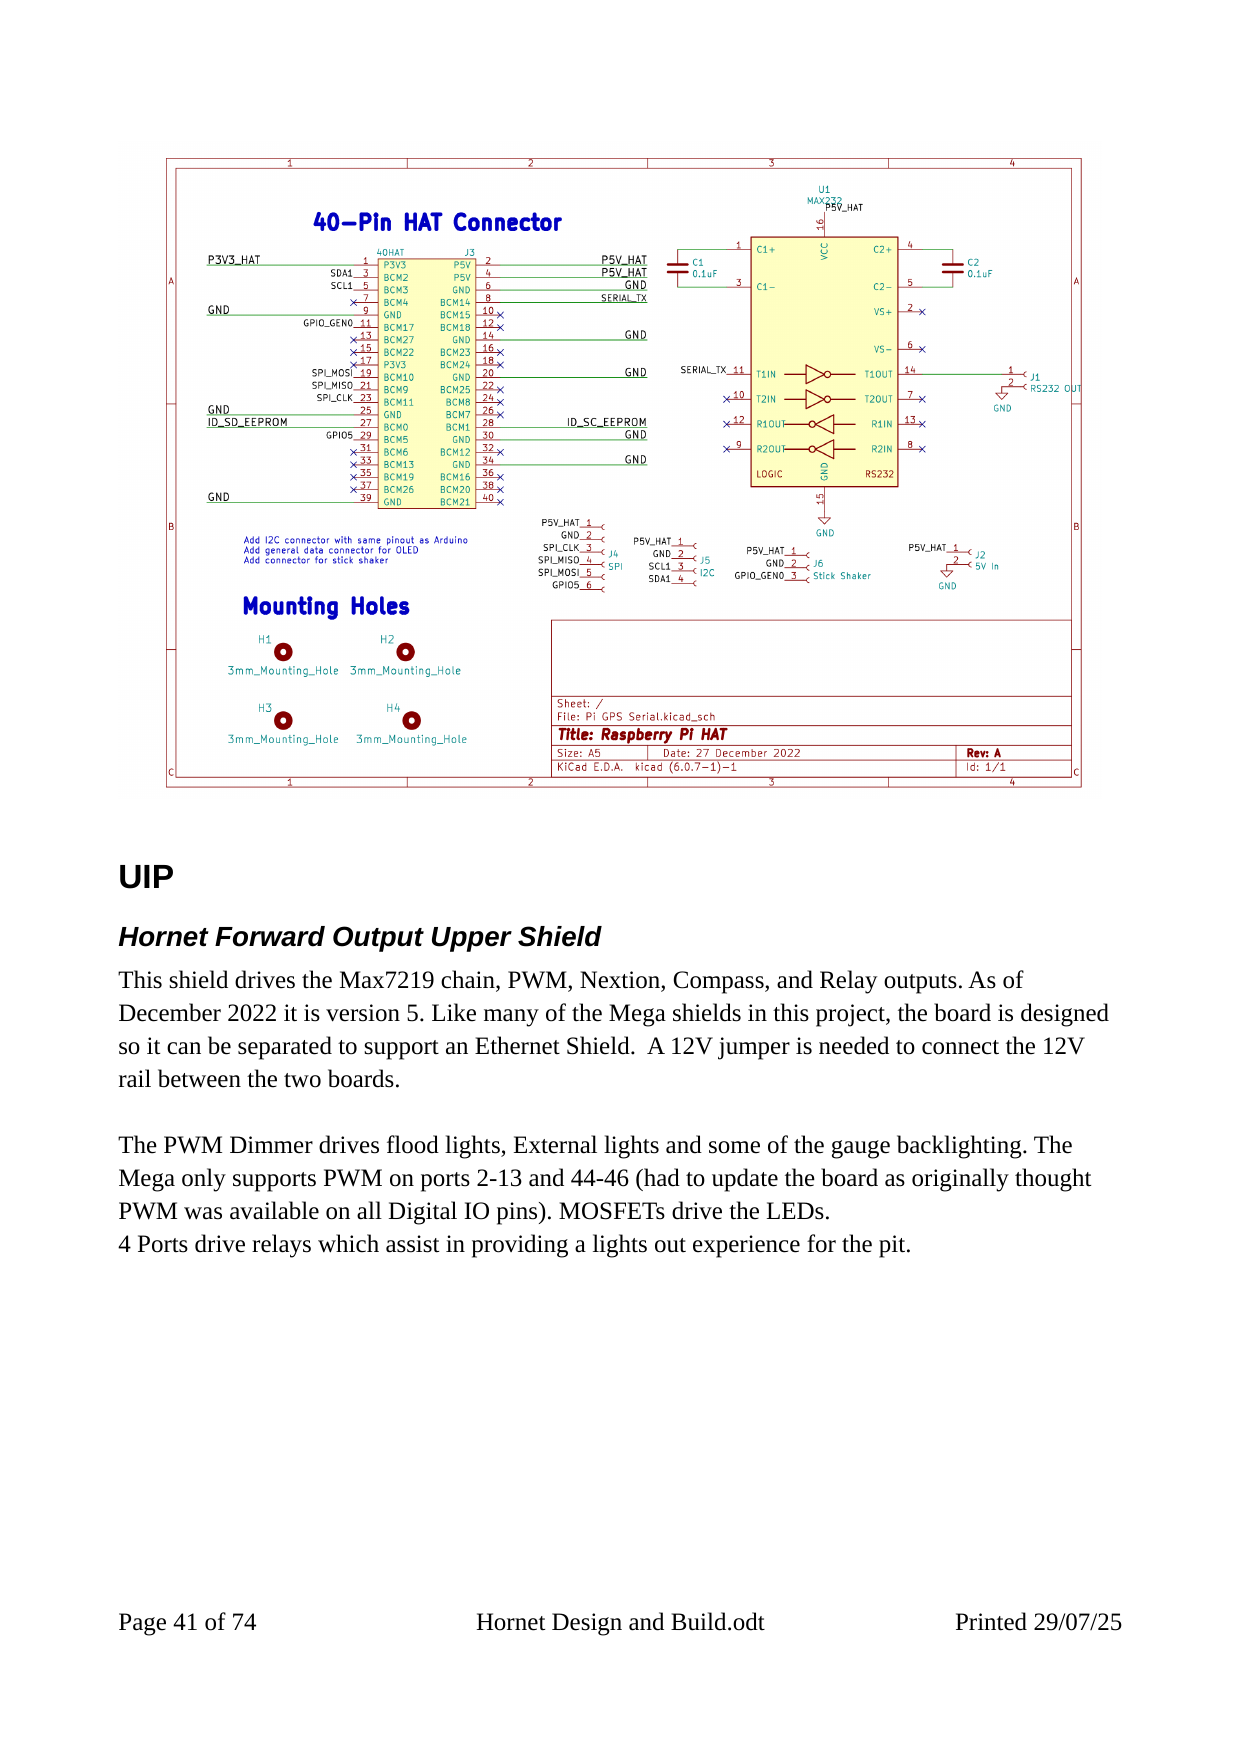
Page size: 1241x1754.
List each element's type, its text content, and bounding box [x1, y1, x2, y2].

subtitle Hornet Forward Output Upper Shield [118, 920, 1122, 952]
text This shield drives the Max7219 chain, PWM, Nextion, Compass, and Relay outputs. As of December 2022 it is version 5. Like many of the Mega shields in this project, the board is designed so it can be separated to support an Ethernet Shield. A 12V jumper is needed to connect the 12V rail between the two boards. [118, 965, 1122, 1093]
text The PWM Dimmer drives flood lights, External lights and some of the gauge backlighting. The Mega only supports PWM on ports 2-13 and 44-46 (had to update the board as originally thought PWM was available on all Digital IO pins). MOSFETs drive the LEDs. [118, 1130, 1122, 1225]
picture [118, 141, 1103, 799]
text 4 Ports drive relays which assist in providing a lights out experience for the pit. [118, 1229, 1122, 1258]
subtitle UIP [118, 857, 1122, 895]
